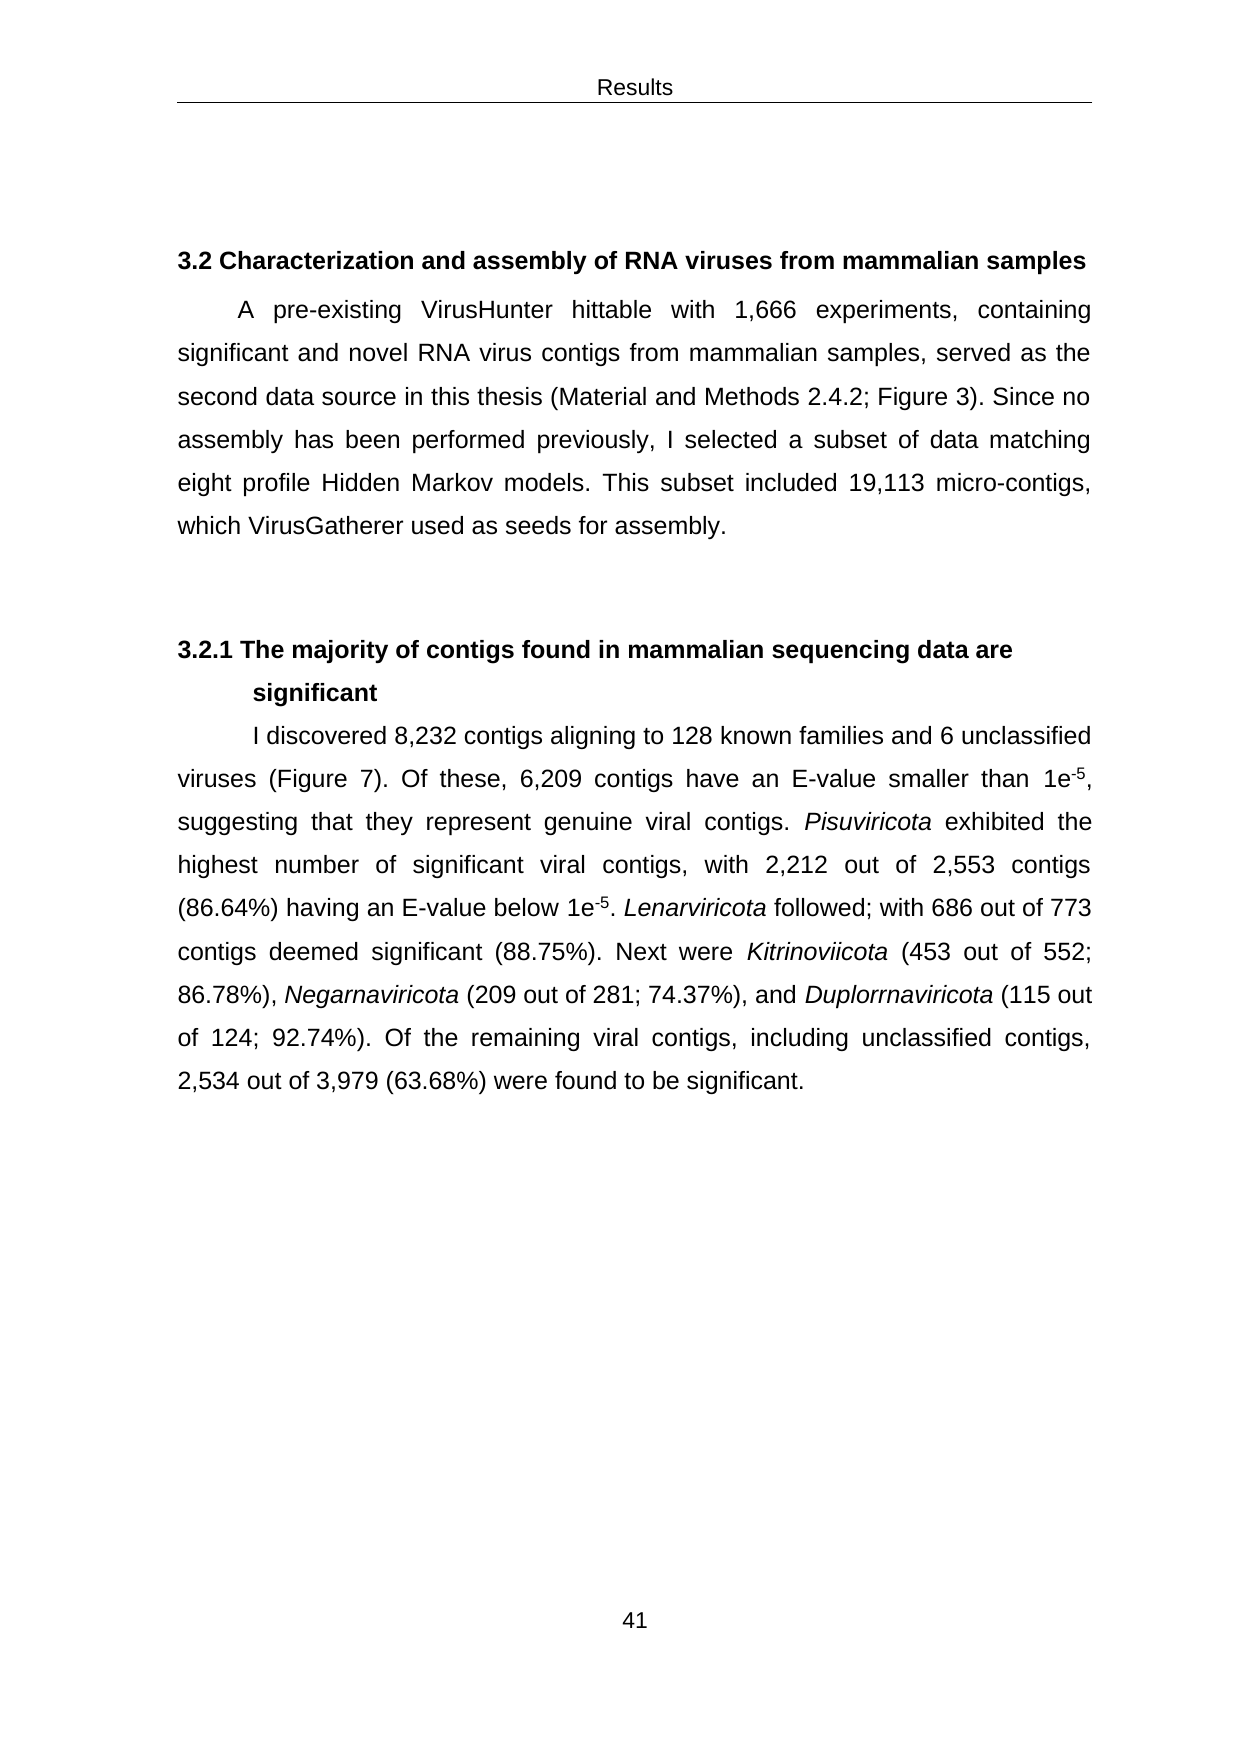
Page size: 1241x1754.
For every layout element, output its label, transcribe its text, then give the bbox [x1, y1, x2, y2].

subtitle 3.2.1 The majority of contigs found in mammalian sequencing data are significant [177, 635, 1092, 707]
subtitle 3.2 Characterization and assembly of RNA viruses from mammalian samples [177, 246, 1092, 275]
text A pre-existing VirusHunter hittable with 1,666 experiments, containing significant and novel RNA virus contigs from mammalian samples, served as the second data source in this thesis (Material and Methods 2.4.2; Figure 3). Since no assembly has been performed previously, I selected a subset of data matching eight profile Hidden Markov models. This subset included 19,113 micro-contigs, which VirusGatherer used as seeds for assembly. [177, 295, 1092, 540]
text I discovered 8,232 contigs aligning to 128 known families and 6 unclassified viruses (Figure 7). Of these, 6,209 contigs have an E-value smaller than 1e-5, suggesting that they represent genuine viral contigs. Pisuviricota exhibited the highest number of significant viral contigs, with 2,212 out of 2,553 contigs (86.64%) having an E-value below 1e-5. Lenarviricota followed; with 686 out of 773 contigs deemed significant (88.75%). Next were Kitrinoviicota (453 out of 552; 86.78%), Negarnaviricota (209 out of 281; 74.37%), and Duplorrnaviricota (115 out of 124; 92.74%). Of the remaining viral contigs, including unclassified contigs, 2,534 out of 3,979 (63.68%) were found to be significant. [177, 721, 1092, 1095]
